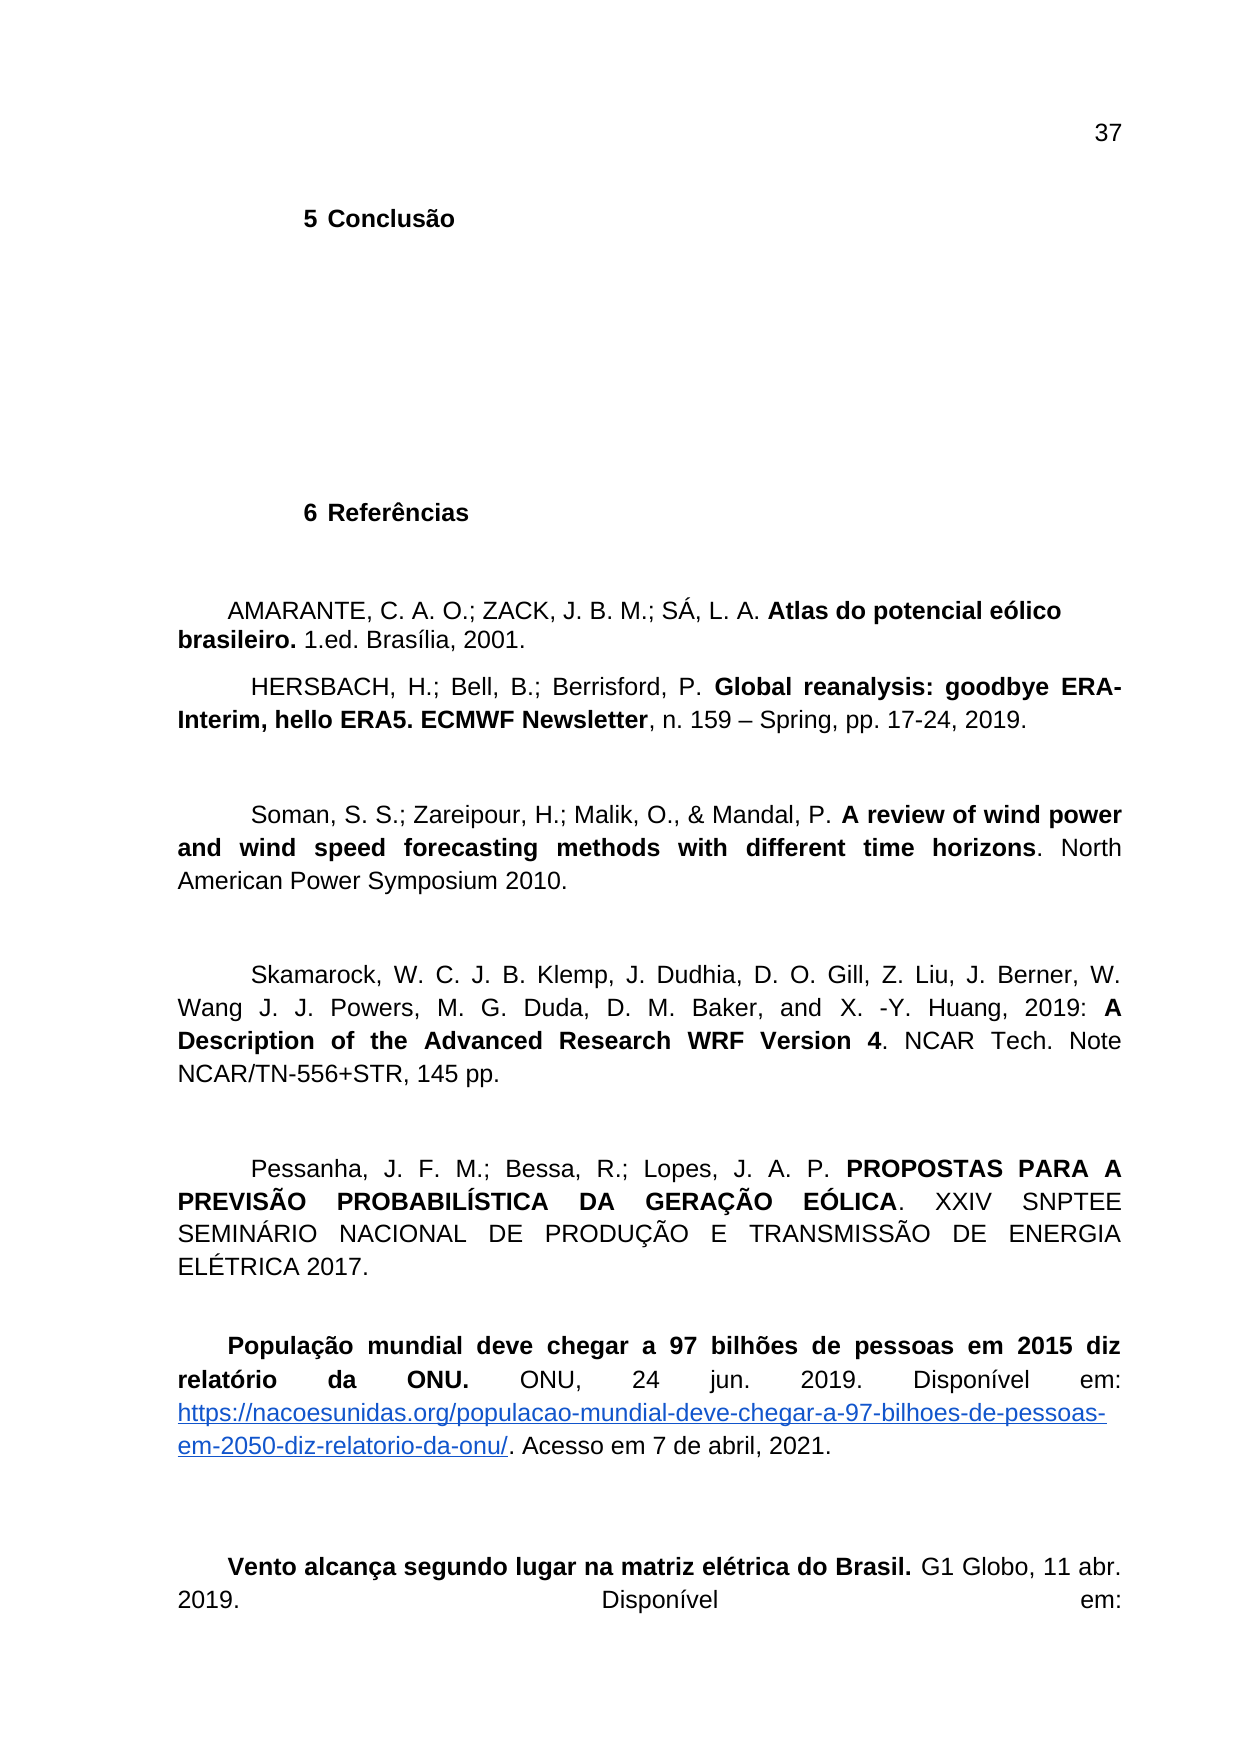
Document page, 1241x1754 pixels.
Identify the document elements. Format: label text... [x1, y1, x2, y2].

text AMARANTE, C. A. O.; ZACK, J. B. M.; SÁ, L. A. Atlas do potencial eólico brasileiro. 1.ed. Brasília, 2001. [177, 596, 1122, 654]
text HERSBACH, H.; Bell, B.; Berrisford, P. Global reanalysis: goodbye ERA-Interim, hello ERA5. ECMWF Newsletter, n. 159 – Spring, pp. 17-24, 2019. [177, 668, 1122, 734]
text População mundial deve chegar a 97 bilhões de pessoas em 2015 diz relatório da ONU. ONU, 24 jun. 2019. Disponível em: https://nacoesunidas.org/populacao-mundial-deve-chegar-a-97-bilhoes-de-pessoas-em-2050-diz-relatorio-da-onu/. Acesso em 7 de abril, 2021. [177, 1295, 1122, 1459]
subtitle Conclusão [215, 204, 1122, 233]
text Soman, S. S.; Zareipour, H.; Malik, O., & Mandal, P. A review of wind power and wind speed forecasting methods with different time horizons. North American Power Symposium 2010. [177, 796, 1122, 894]
text Skamarock, W. C. J. B. Klemp, J. Dudhia, D. O. Gill, Z. Liu, J. Berner, W. Wang J. J. Powers, M. G. Duda, D. M. Baker, and X. -Y. Huang, 2019: A Description of the Advanced Research WRF Version 4. NCAR Tech. Note NCAR/TN-556+STR, 145 pp. [177, 956, 1122, 1088]
text Vento alcança segundo lugar na matriz elétrica do Brasil. G1 Globo, 11 abr. 2019. Disponível em: [177, 1520, 1122, 1614]
subtitle Referências [215, 497, 1122, 526]
text Pessanha, J. F. M.; Bessa, R.; Lopes, J. A. P. PROPOSTAS PARA A PREVISÃO PROBABILÍSTICA DA GERAÇÃO EÓLICA. XXIV SNPTEE SEMINÁRIO NACIONAL DE PRODUÇÃO E TRANSMISSÃO DE ENERGIA ELÉTRICA 2017. [177, 1149, 1122, 1281]
